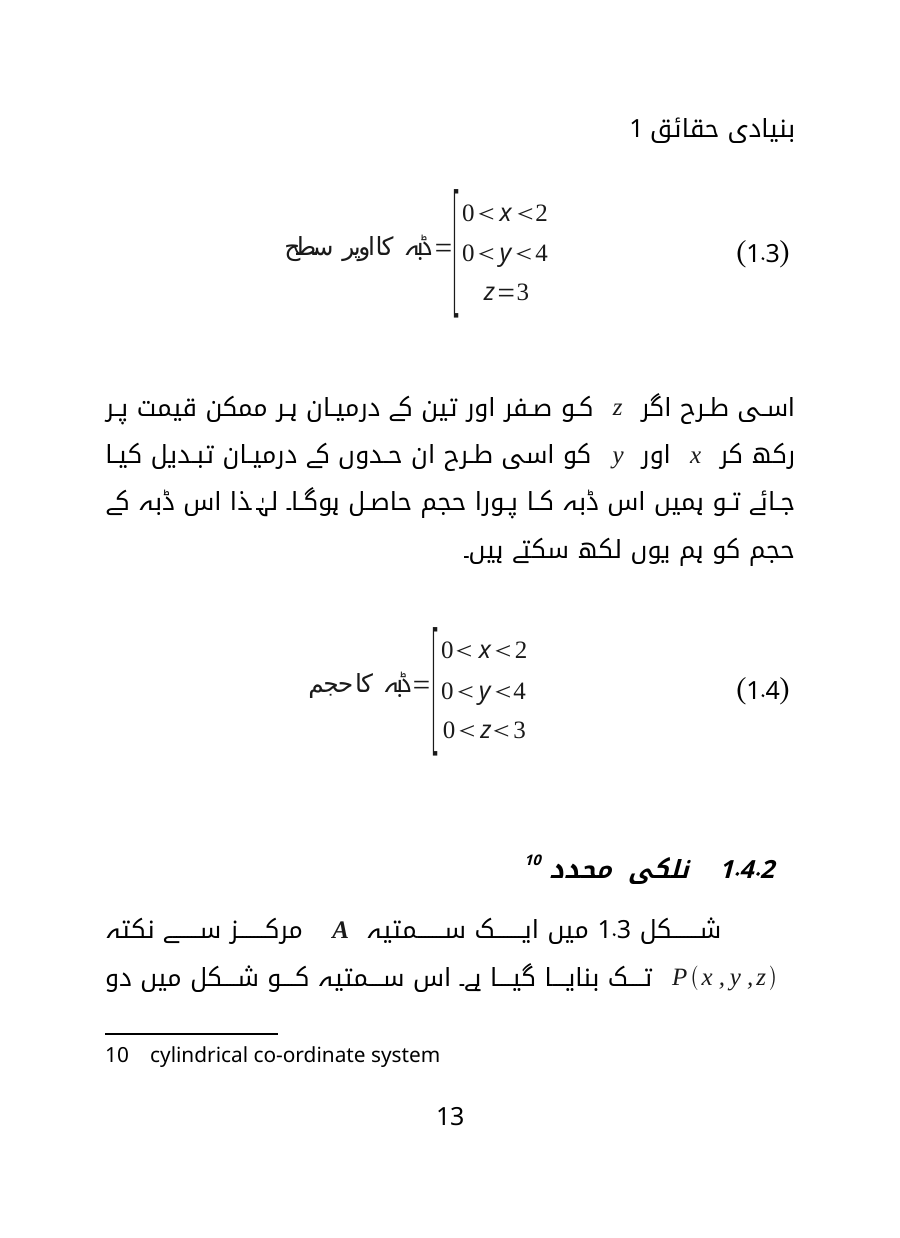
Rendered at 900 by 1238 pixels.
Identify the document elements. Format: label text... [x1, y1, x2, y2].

table_header (1.3) [718, 183, 795, 337]
table_header [105, 620, 718, 775]
text اسی طرح اگرکو صفر اور تین کے درمیان ہر ممکن قیمت پر رکھ کراورکو اسی طرح ان حدوں کے درمیان تبدیل کیا جائے تو ہمیں اس ڈبہ کا پورا حجم حاصل ہوگا۔ لہٰذا اس ڈبہ کے حجم کو ہم یوں لکھ سکتے ہیں۔ [105, 384, 795, 573]
text شکل 1.3 میں ایک سمتیہ مرکز سے نکتہ تک بنایا گیا ہے۔ اس سمتیہ کو شکل میں دو سمتیوں کی مدد سے ظاہر کیا گیا ہے۔ یعنی [105, 907, 795, 1001]
table_header (1.4) [718, 620, 795, 775]
subtitle نلکی محدد [105, 847, 718, 894]
table_header [105, 183, 718, 337]
list cylindrical co-ordinate system [105, 1040, 795, 1068]
